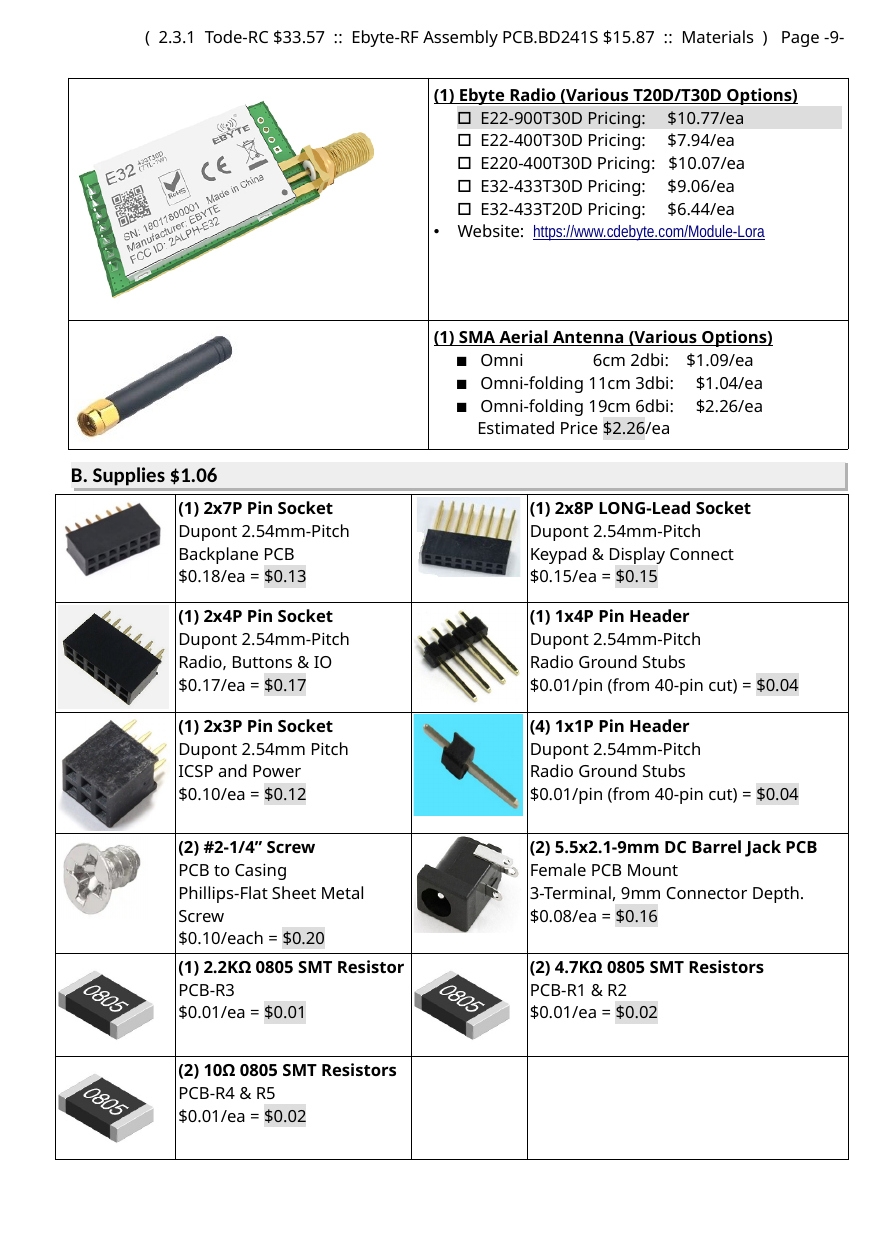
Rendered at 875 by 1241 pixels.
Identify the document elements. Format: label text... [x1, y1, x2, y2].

table_header [412, 495, 527, 602]
table_cell [69, 79, 428, 320]
table_cell [528, 1057, 848, 1159]
picture [74, 83, 375, 315]
table_cell [56, 713, 175, 833]
table_cell (1) 1x4P Pin Header Dupont 2.54mm-Pitch Radio Ground Stubs $0.01/pin (from 40-pin cut) = $0.04 [528, 603, 848, 712]
table_cell [412, 713, 527, 833]
table_header (1) 2x8P LONG-Lead Socket Dupont 2.54mm-Pitch Keypad & Display Connect $0.15/ea = $0.15 [528, 495, 848, 602]
table_cell (2) 5.5x2.1-9mm DC Barrel Jack PCB Female PCB Mount 3-Terminal, 9mm Connector Depth. $0.08/ea = $0.16 [528, 834, 848, 952]
table_cell (1) SMA Aerial Antenna (Various Options) Omni 6cm 2dbi: $1.09/ea Omni-folding 11cm 3dbi: $1.04/ea Omni-folding 19cm 6dbi: $2.26/ea Estimated Price $2.26/ea [429, 321, 848, 449]
table_cell [56, 1057, 175, 1159]
table_cell [69, 321, 428, 449]
table_cell [412, 603, 527, 712]
table_cell (1) 2x4P Pin Socket Dupont 2.54mm-Pitch Radio, Buttons & IO $0.17/ea = $0.17 [176, 603, 411, 712]
table_cell (1) 2x3P Pin Socket Dupont 2.54mm Pitch ICSP and Power $0.10/ea = $0.12 [176, 713, 411, 833]
table_cell [412, 1057, 527, 1159]
table_header (1) 2x7P Pin Socket Dupont 2.54mm-Pitch Backplane PCB $0.18/ea = $0.13 [176, 495, 411, 602]
table_cell (1) Ebyte Radio (Various T20D/T30D Options) E22-900T30D Pricing: $10.77/ea E22-400T30D Pricing: $7.94/ea E220-400T30D Pricing: $10.07/ea E32-433T30D Pricing: $9.06/ea E32-433T20D Pricing: $6.44/ea Website: https://www.cdebyte.com/Module-Lora [429, 79, 848, 320]
table_cell (1) 2.2KΩ 0805 SMT Resistor PCB-R3 $0.01/ea = $0.01 [176, 954, 411, 1056]
table_cell (2) 10Ω 0805 SMT Resistors PCB-R4 & R5 $0.01/ea = $0.02 [176, 1057, 411, 1159]
table_cell (4) 1x1P Pin Header Dupont 2.54mm-Pitch Radio Ground Stubs $0.01/pin (from 40-pin cut) = $0.04 [528, 713, 848, 833]
table_cell [56, 954, 175, 1056]
table_cell [56, 834, 175, 952]
subtitle Supplies $1.06 [71, 462, 846, 488]
table_cell [412, 834, 527, 952]
table_cell (2) #2-1/4” Screw PCB to Casing Phillips-Flat Sheet Metal Screw $0.10/each = $0.20 [176, 834, 411, 952]
table_cell [412, 954, 527, 1056]
table_cell [56, 603, 175, 712]
table_cell (2) 4.7KΩ 0805 SMT Resistors PCB-R1 & R2 $0.01/ea = $0.02 [528, 954, 848, 1056]
table_header [56, 495, 175, 602]
